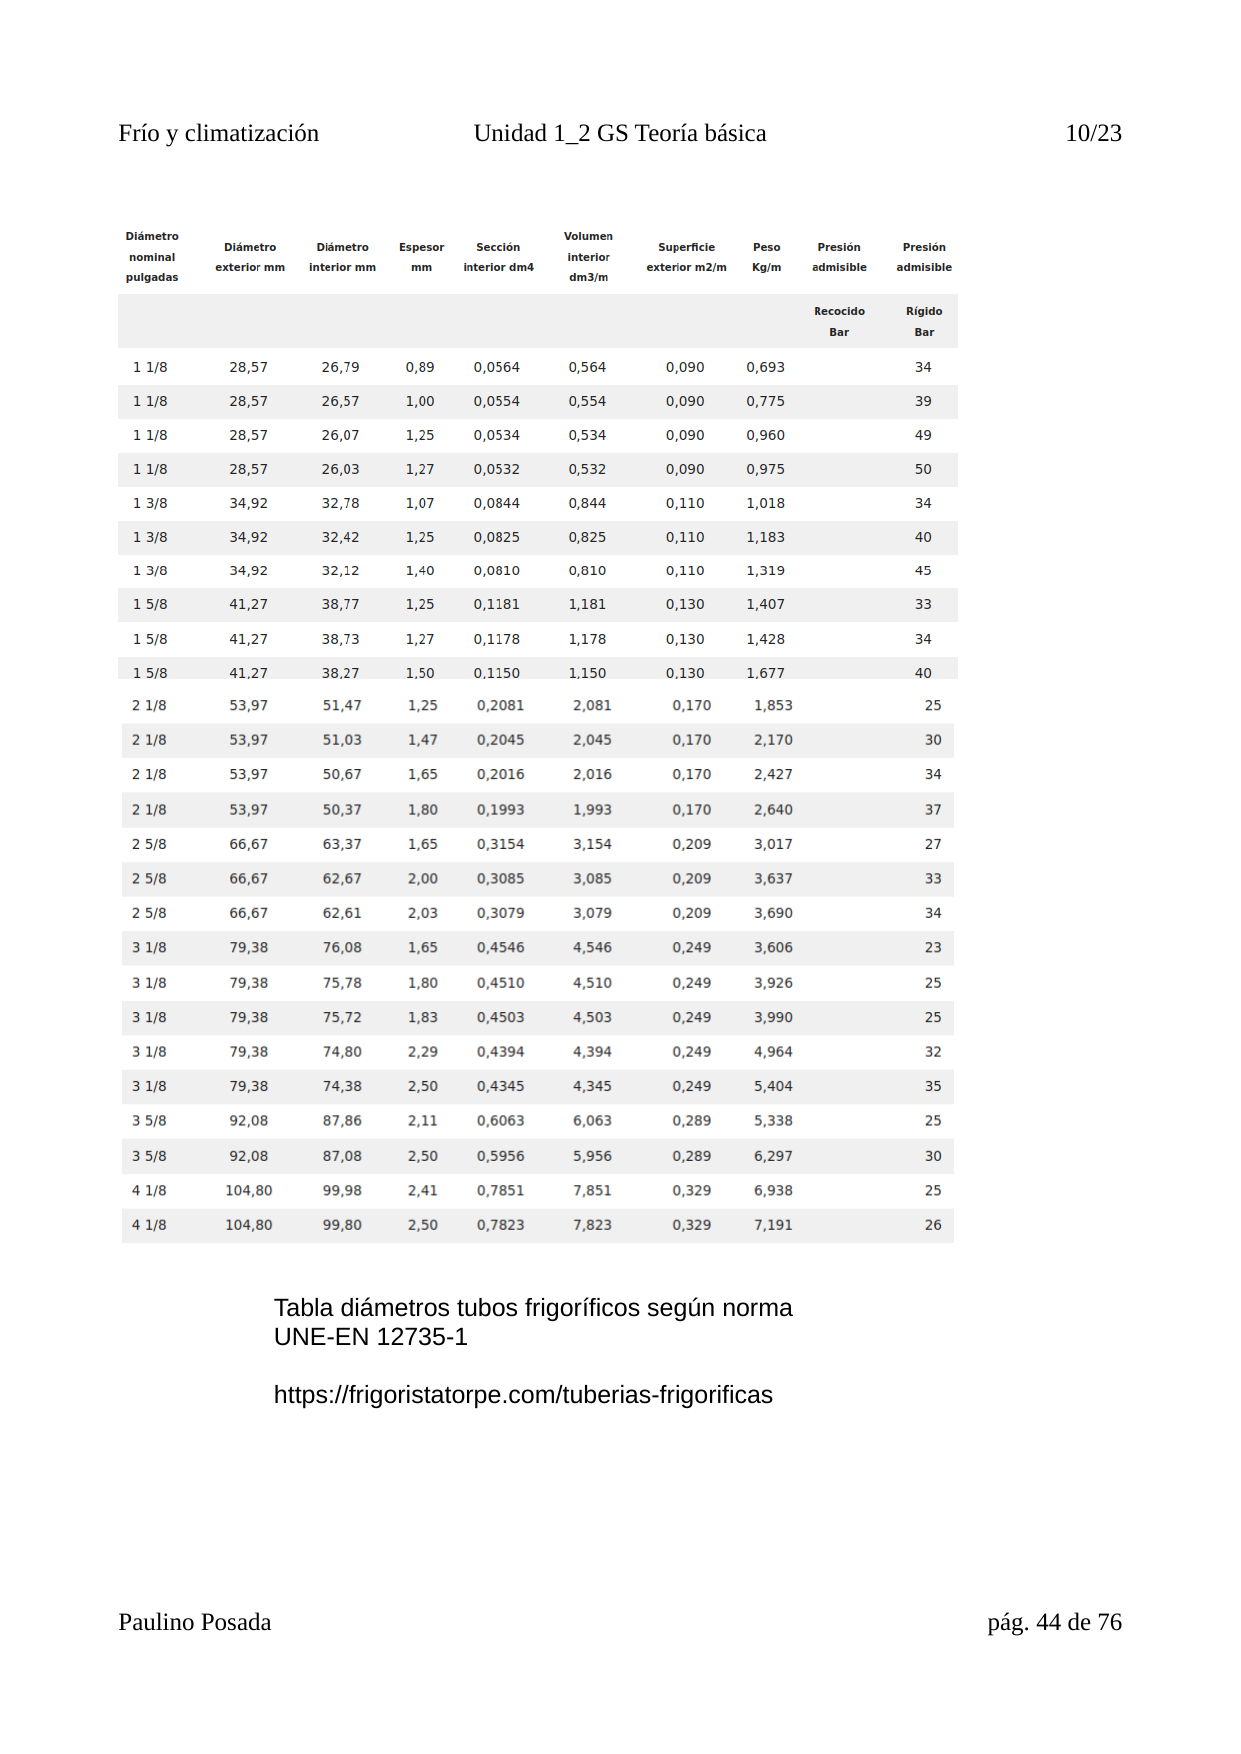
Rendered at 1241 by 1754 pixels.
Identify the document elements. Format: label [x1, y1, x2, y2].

picture [122, 689, 954, 1244]
picture [118, 351, 958, 679]
picture [118, 231, 958, 348]
